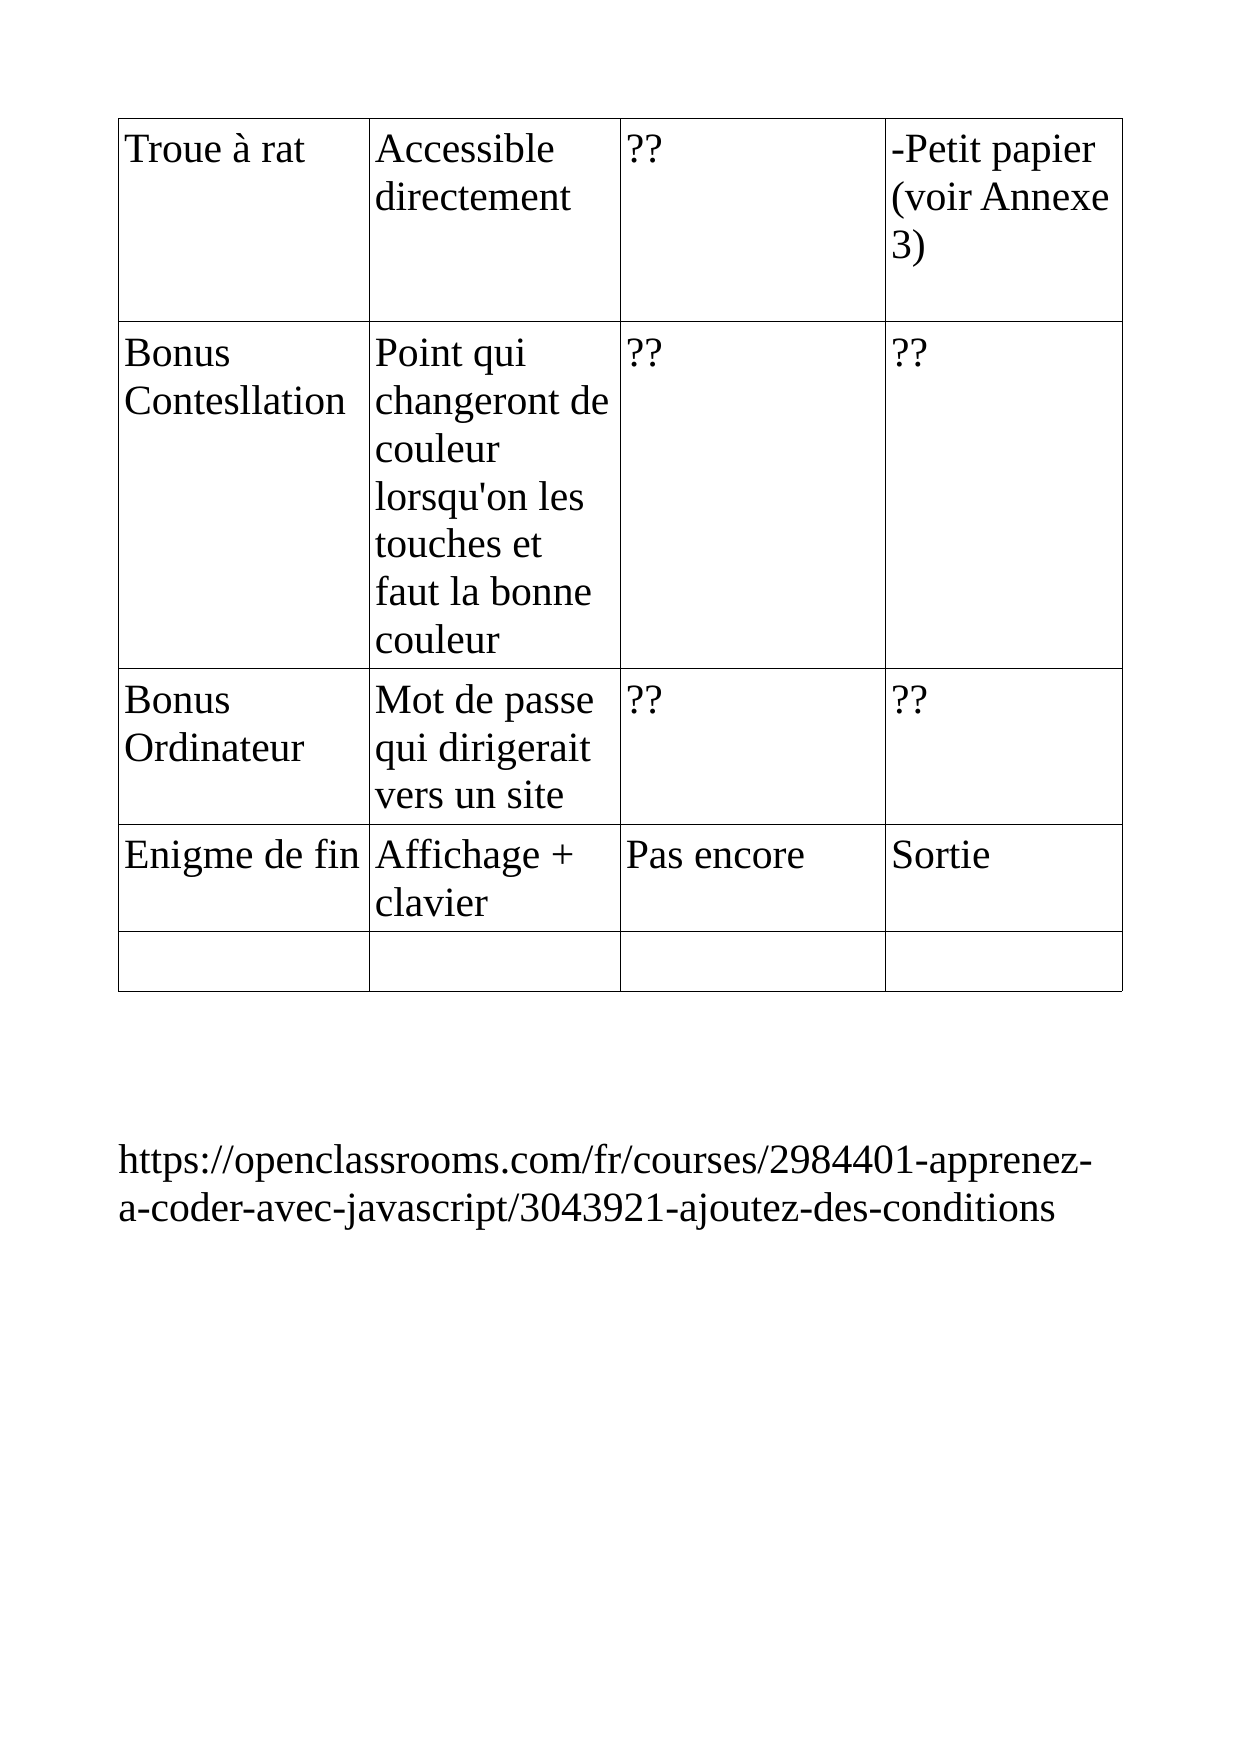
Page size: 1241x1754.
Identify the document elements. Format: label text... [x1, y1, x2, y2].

table_cell Affichage + clavier [370, 825, 620, 931]
table_cell Mot de passe qui dirigerait vers un site [370, 669, 620, 824]
table_cell Sortie [886, 825, 1122, 931]
table_cell [119, 932, 369, 991]
table_cell Accessible directement [370, 119, 620, 321]
table_cell [621, 932, 885, 991]
table_cell Bonus Contesllation [119, 322, 369, 668]
table_cell Troue à rat [119, 119, 369, 321]
table_cell ?? [886, 322, 1122, 668]
table_cell ?? [621, 119, 885, 321]
table_cell Bonus Ordinateur [119, 669, 369, 824]
table_cell Pas encore [621, 825, 885, 931]
table_cell ?? [886, 669, 1122, 824]
text https://openclassrooms.com/fr/courses/2984401-apprenez-a-coder-avec-javascript/3043921-ajoutez-des-conditions [118, 1134, 1122, 1230]
table_cell [370, 932, 620, 991]
table_cell [886, 932, 1122, 991]
table_cell Point qui changeront de couleur lorsqu'on les touches et faut la bonne couleur [370, 322, 620, 668]
table_cell -Petit papier (voir Annexe 3) [886, 119, 1122, 321]
table_cell ?? [621, 669, 885, 824]
table_cell Enigme de fin [119, 825, 369, 931]
table_cell ?? [621, 322, 885, 668]
